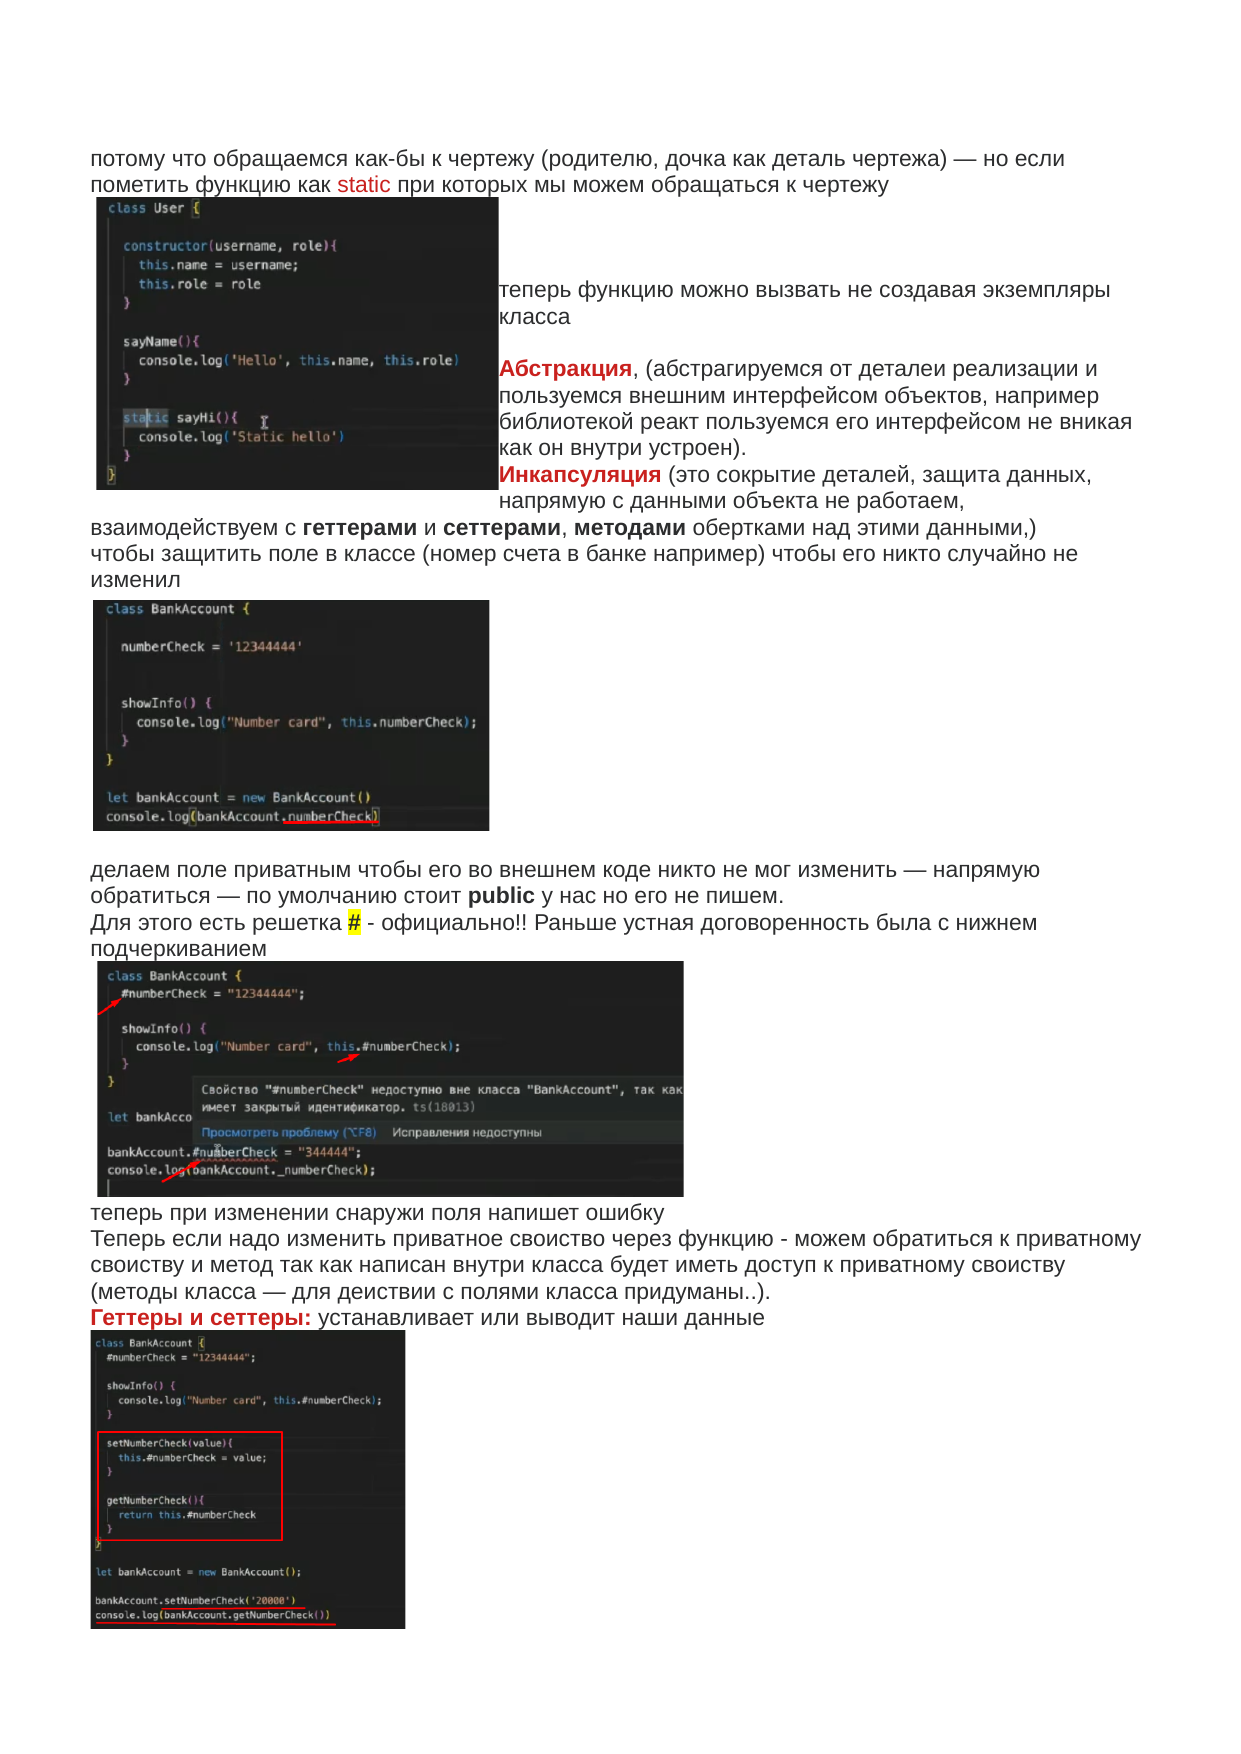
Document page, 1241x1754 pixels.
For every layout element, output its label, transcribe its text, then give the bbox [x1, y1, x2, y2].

text теперь функцию можно вызвать не создавая экземпляры класса [499, 276, 1150, 329]
text Абстракция, (абстрагируемся от деталеи реализации и пользуемся внешним интерфейсом объектов, например библиотекой реакт пользуемся его интерфейсом не вникая как он внутри устроен). [499, 355, 1150, 461]
text чтобы защитить поле в классе (номер счета в банке например) чтобы его никто случайно не изменил [90, 540, 1150, 592]
text Инкапсуляция (это сокрытие деталей, защита данных, напрямую с данными объекта не работаем, взаимодействуем с геттерами и сеттерами, методами обертками над этими данными,) [90, 461, 1150, 540]
text теперь при изменении снаружи поля напишет ошибку [90, 1199, 1150, 1225]
picture [93, 600, 490, 831]
text Геттеры и сеттеры: устанавливает или выводит наши данные [90, 1304, 1150, 1330]
text потому что обращаемся как-бы к чертежу (родителю, дочка как деталь чертежа) — но если пометить функцию как static при которых мы можем обращаться к чертежу [90, 144, 1150, 197]
picture [96, 197, 499, 490]
picture [90, 1330, 406, 1629]
picture [97, 961, 684, 1197]
text делаем поле приватным чтобы его во внешнем коде никто не мог изменить — напрямую обратиться — по умолчанию стоит public у нас но его не пишем. [90, 856, 1150, 909]
text Теперь если надо изменить приватное своиство через функцию - можем обратиться к приватному своиству и метод так как написан внутри класса будет иметь доступ к приватному своиству (методы класса — для деиствии с полями класса придуманы..). [90, 1225, 1150, 1304]
text Для этого есть решетка # - официально!! Раньше устная договоренность была с нижнем подчеркиванием [90, 909, 1150, 961]
